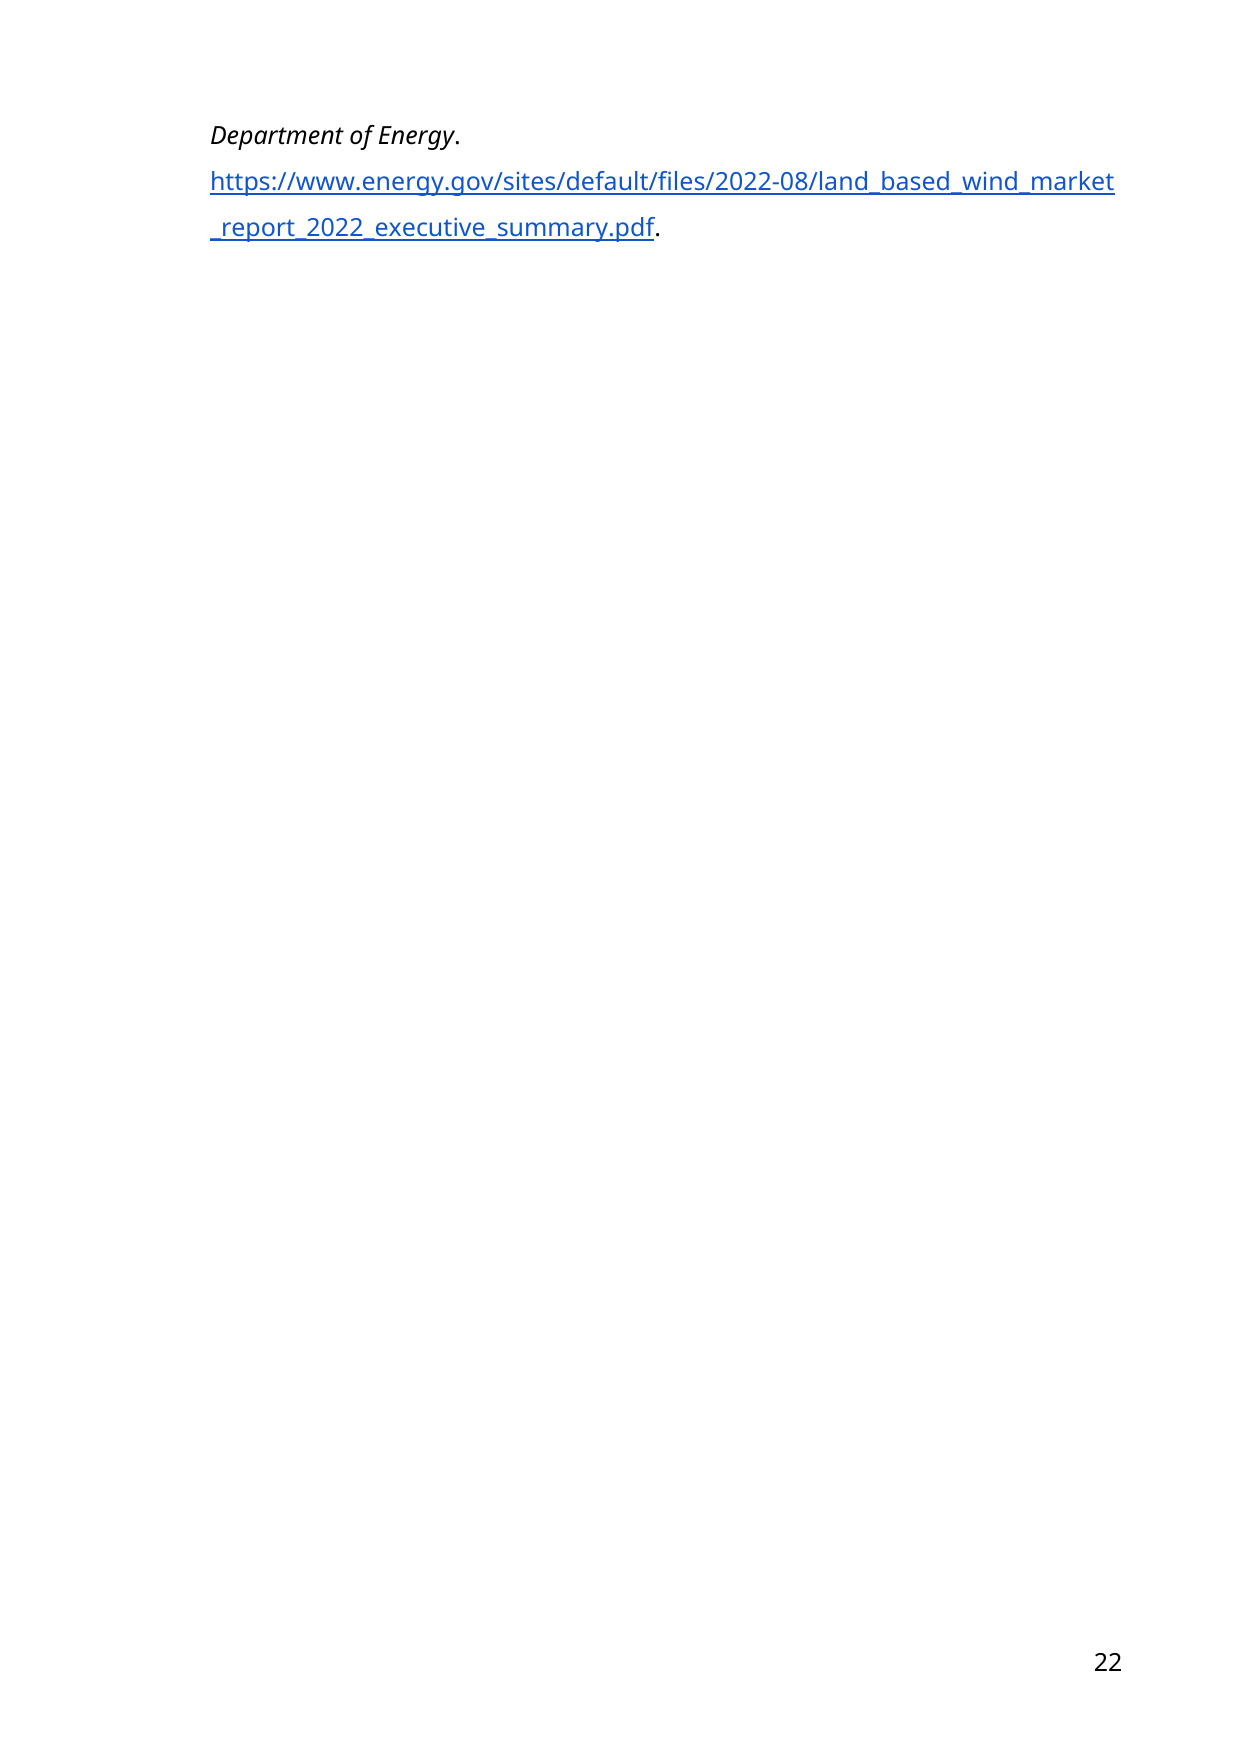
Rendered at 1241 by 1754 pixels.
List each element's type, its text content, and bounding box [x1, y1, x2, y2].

text Department of Energy. https://www.energy.gov/sites/default/files/2022-08/land_based_wind_market_report_2022_executive_summary.pdf. [164, 118, 1122, 244]
